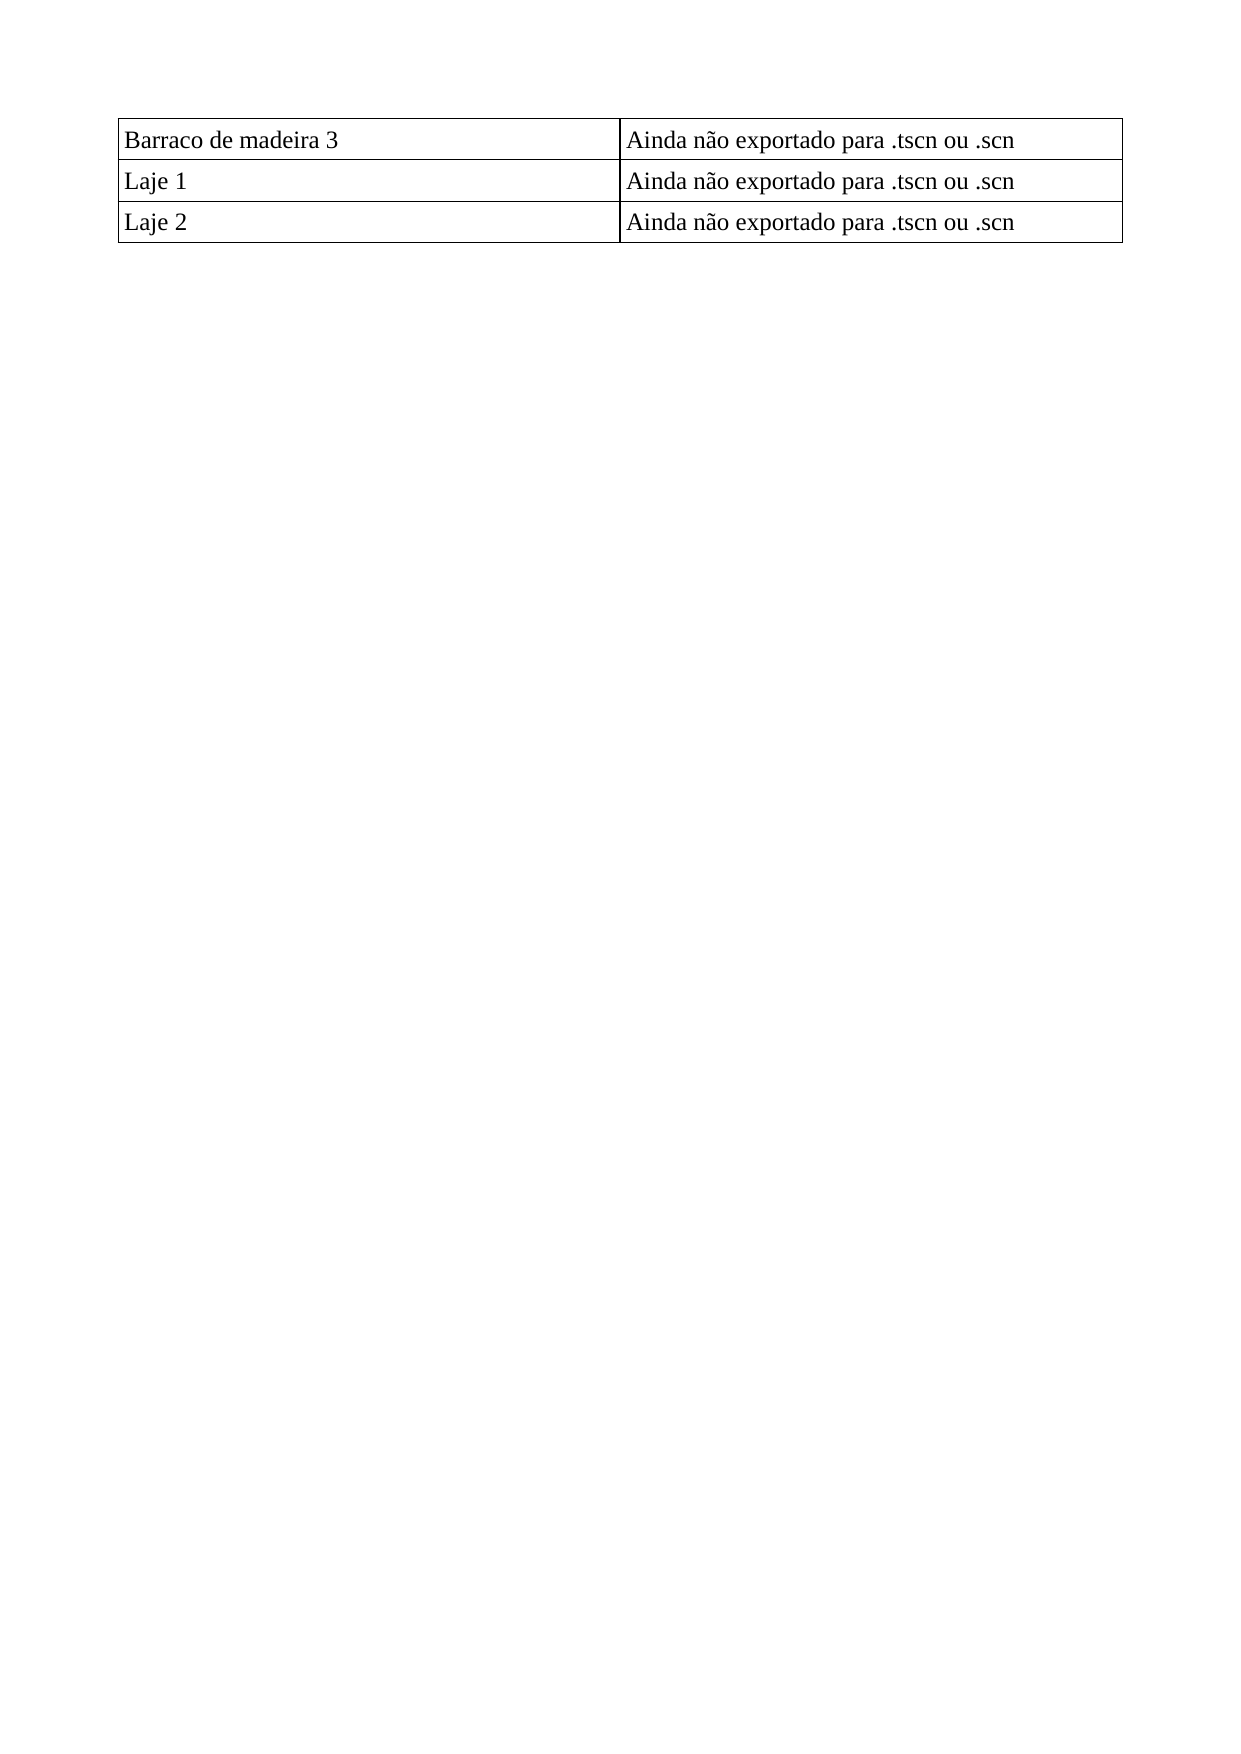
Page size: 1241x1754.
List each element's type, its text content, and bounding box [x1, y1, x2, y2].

table_cell Laje 2 [119, 202, 619, 242]
table_cell Ainda não exportado para .tscn ou .scn [621, 160, 1122, 201]
table_cell Laje 1 [119, 160, 619, 201]
table_cell Ainda não exportado para .tscn ou .scn [621, 119, 1122, 159]
table_cell Barraco de madeira 3 [119, 119, 619, 159]
table_cell Ainda não exportado para .tscn ou .scn [621, 202, 1122, 242]
